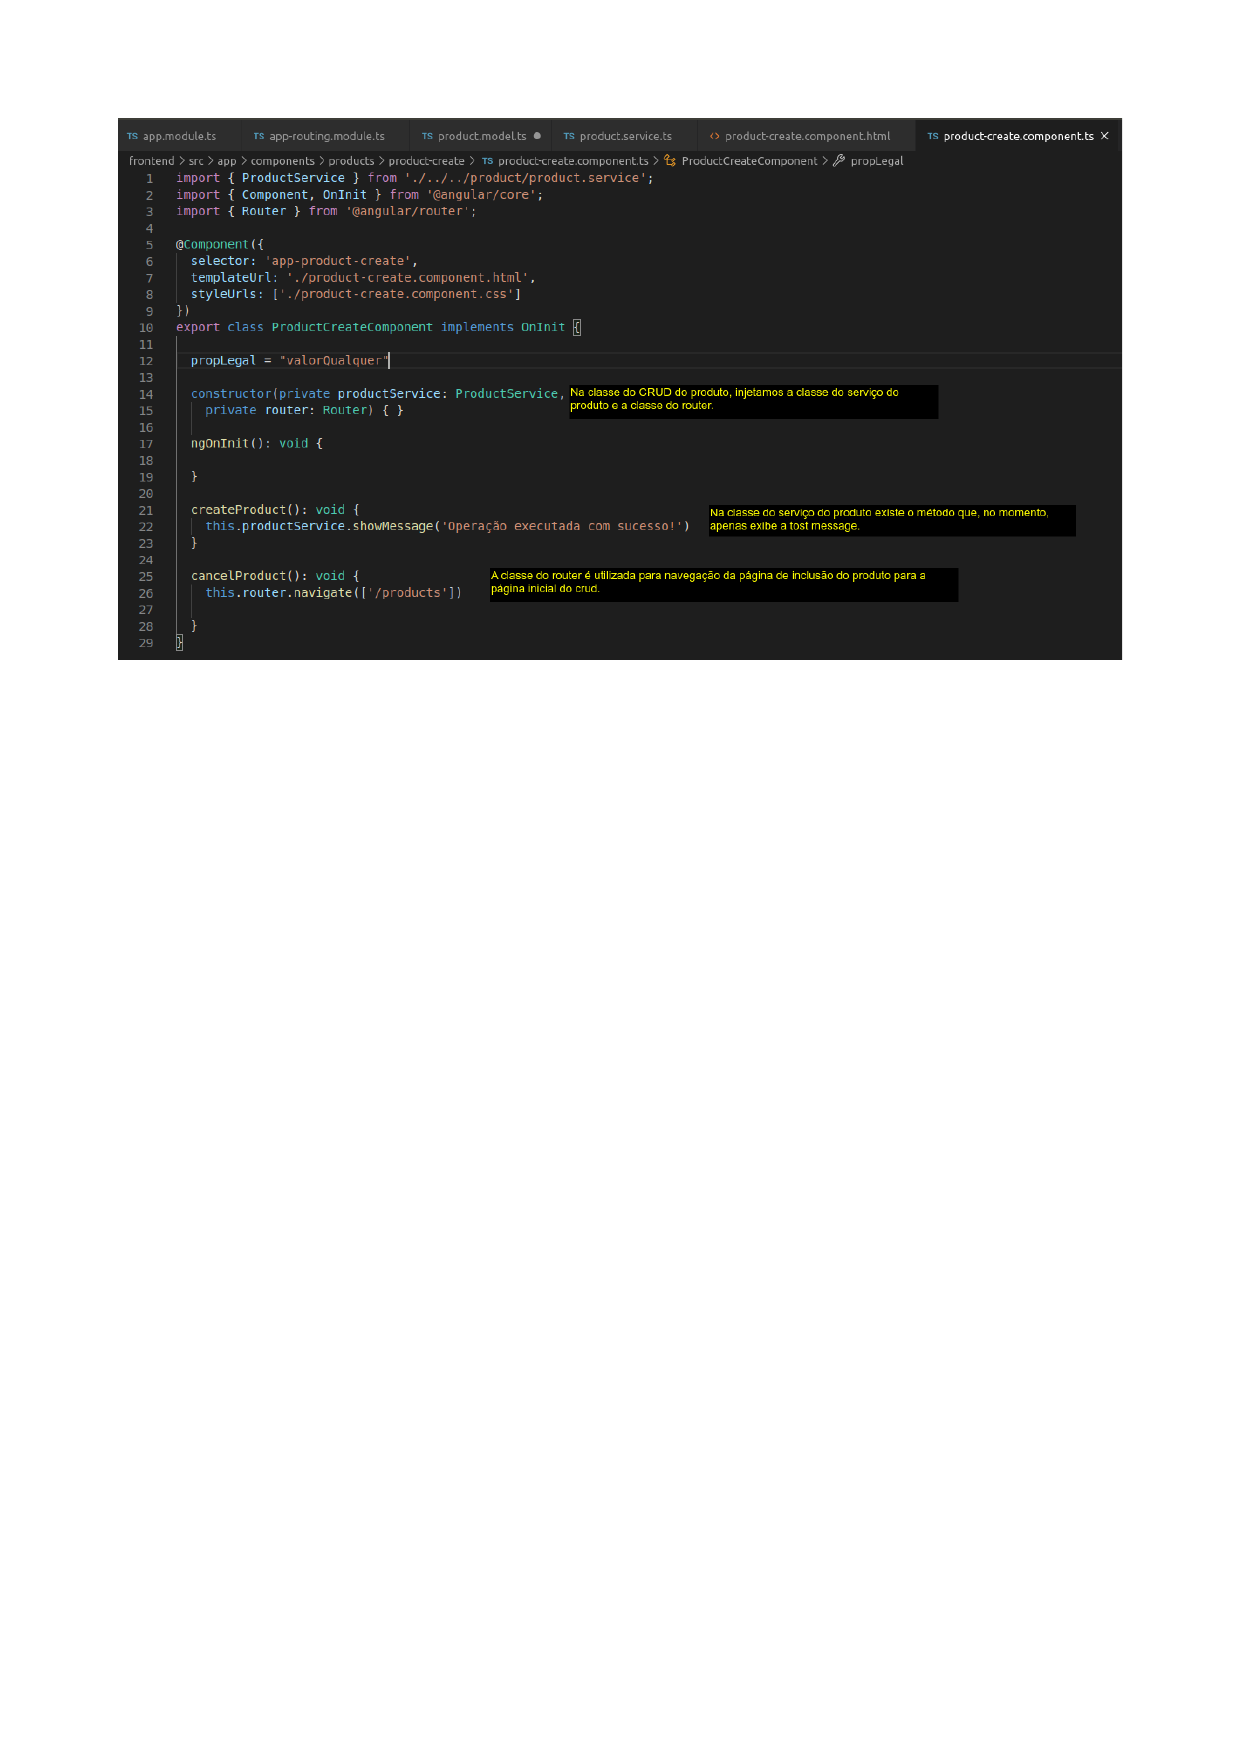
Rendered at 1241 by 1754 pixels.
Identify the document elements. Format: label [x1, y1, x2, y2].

picture [118, 118, 1123, 660]
